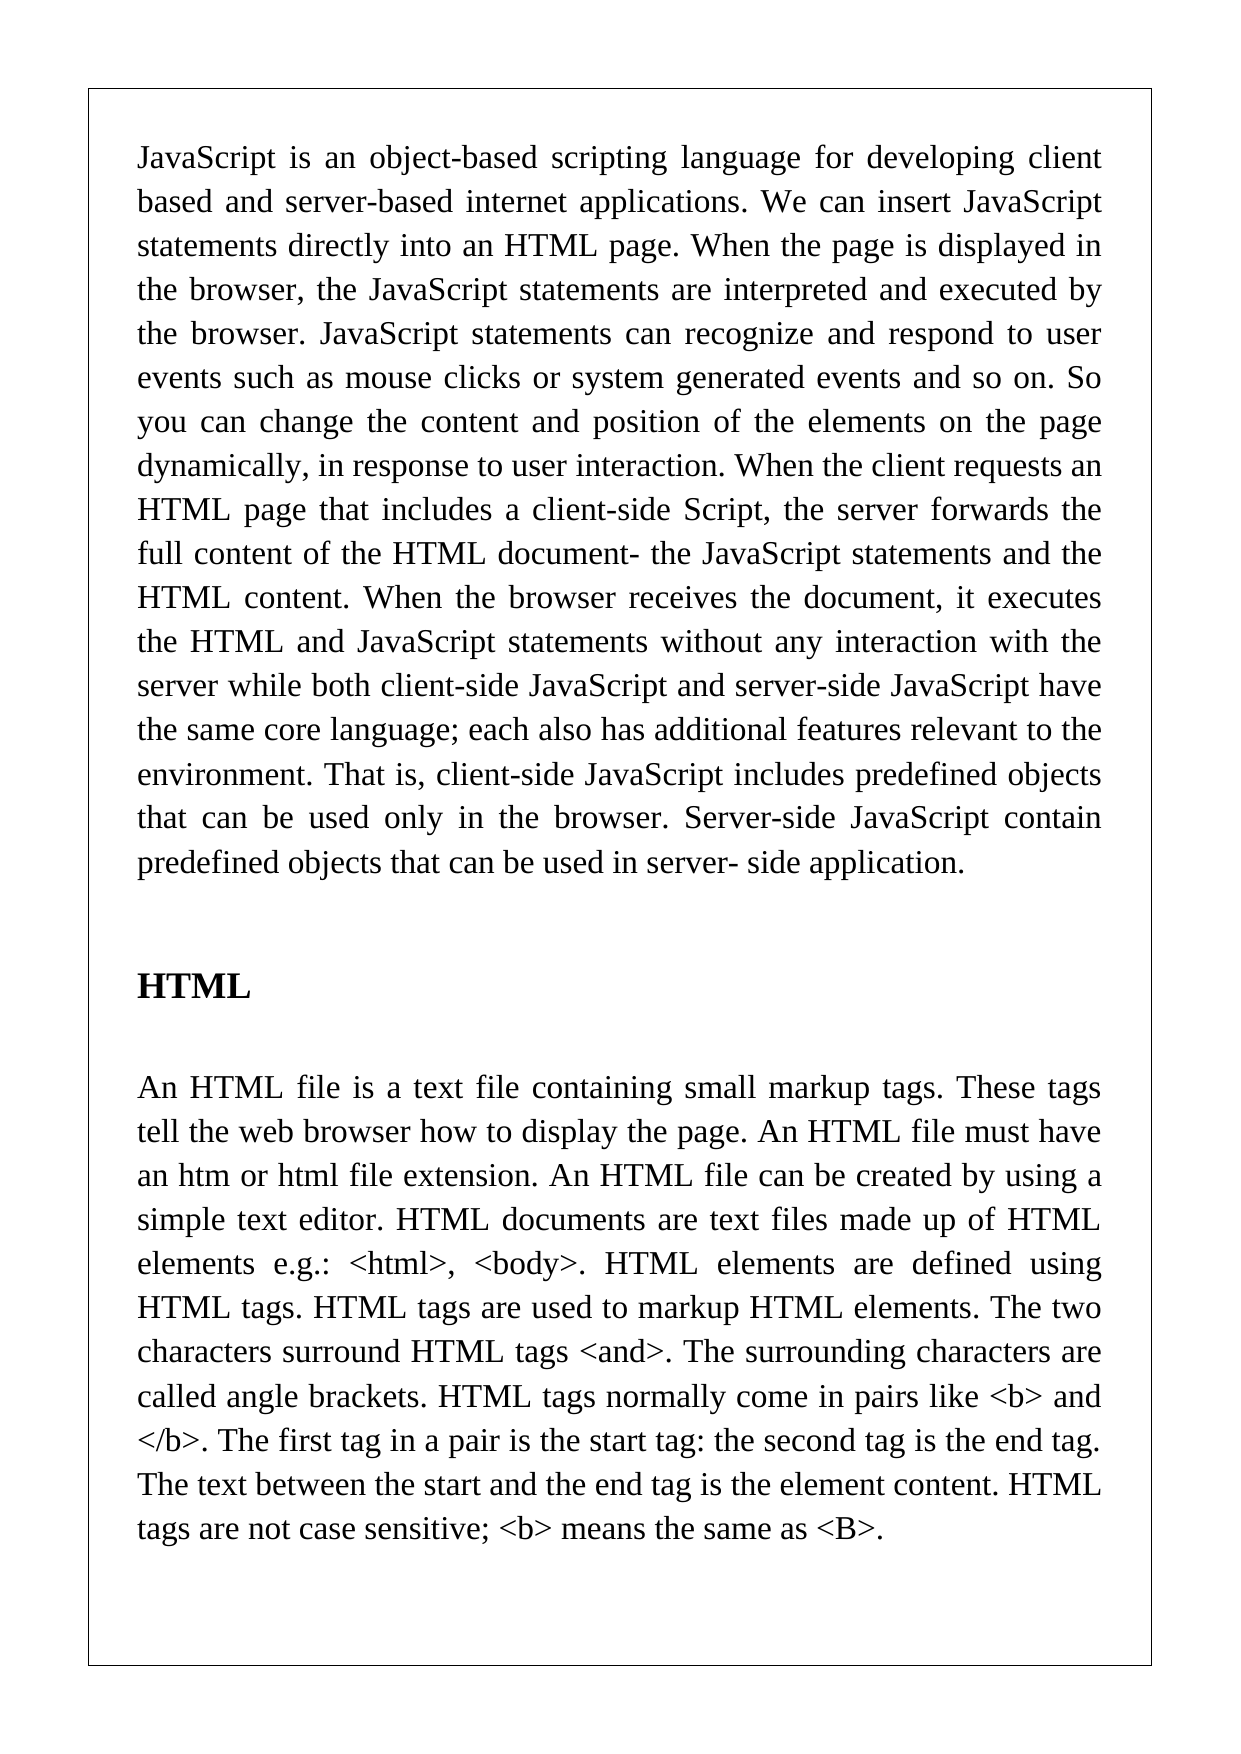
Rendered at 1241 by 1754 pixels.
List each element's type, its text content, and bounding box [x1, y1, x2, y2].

text An HTML file is a text file containing small markup tags. These tags tell the web browser how to display the page. An HTML file must have an htm or html file extension. An HTML file can be created by using a simple text editor. HTML documents are text files made up of HTML elements e.g.: <html>, <body>. HTML elements are defined using HTML tags. HTML tags are used to markup HTML elements. The two characters surround HTML tags <and>. The surrounding characters are called angle brackets. HTML tags normally come in pairs like <b> and </b>. The first tag in a pair is the start tag: the second tag is the end tag. The text between the start and the end tag is the element content. HTML tags are not case sensitive; <b> means the same as <B>. [137, 1067, 1103, 1546]
text HTML [137, 963, 1103, 1046]
text JavaScript is an object-based scripting language for developing client based and server-based internet applications. We can insert JavaScript statements directly into an HTML page. When the page is displayed in the browser, the JavaScript statements are interpreted and executed by the browser. JavaScript statements can recognize and respond to user events such as mouse clicks or system generated events and so on. So you can change the content and position of the elements on the page dynamically, in response to user interaction. When the client requests an HTML page that includes a client-side Script, the server forwards the full content of the HTML document- the JavaScript statements and the HTML content. When the browser receives the document, it executes the HTML and JavaScript statements without any interaction with the server while both client-side JavaScript and server-side JavaScript have the same core language; each also has additional features relevant to the environment. That is, client-side JavaScript includes predefined objects that can be used only in the browser. Server-side JavaScript contain predefined objects that can be used in server- side application. [137, 137, 1103, 880]
